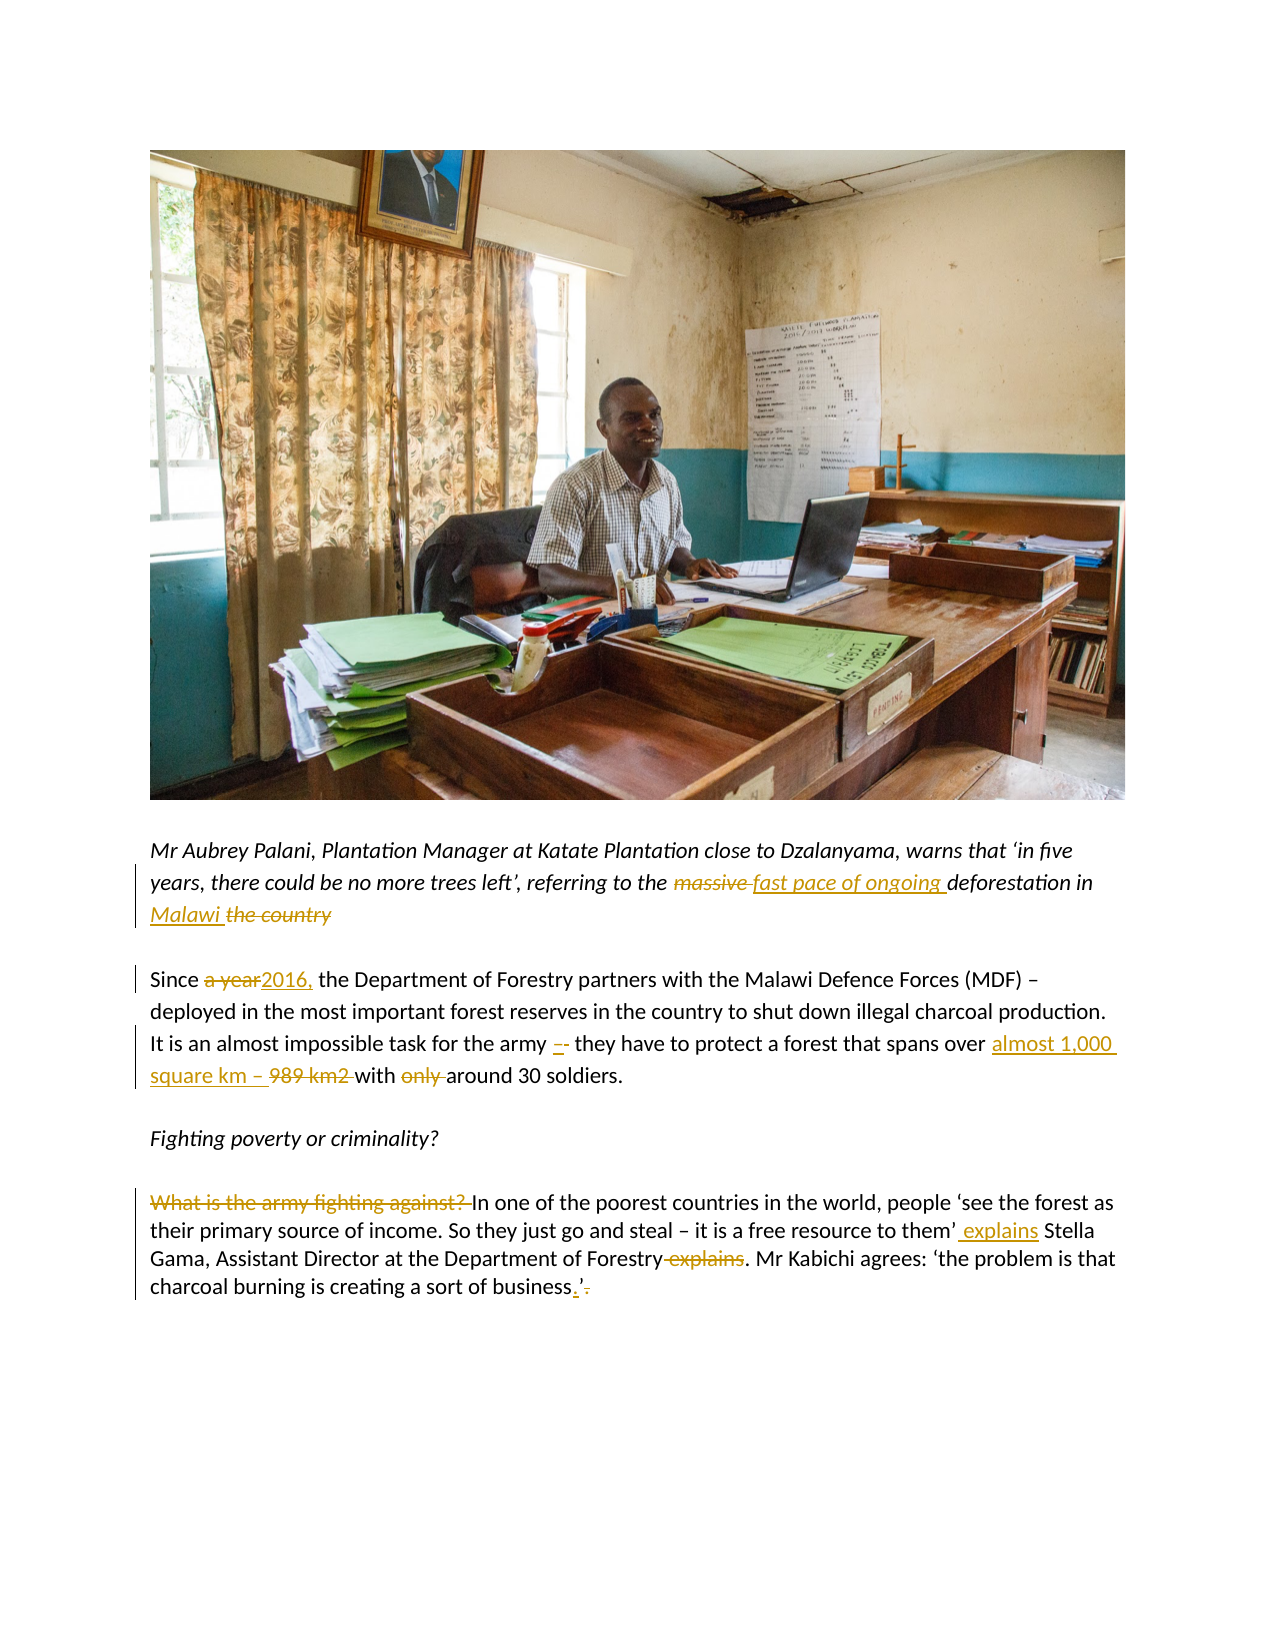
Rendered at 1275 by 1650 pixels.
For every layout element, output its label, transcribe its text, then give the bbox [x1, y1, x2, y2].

text In one of the poorest countries in the world, people ‘see the forest as their primary source of income. So they just go and steal – it is a free resource to them’ explains Stella Gama, Assistant Director at the Department of Forestry. Mr Kabichi agrees: ‘the problem is that charcoal burning is creating a sort of business.’ [150, 1188, 1125, 1300]
text Fighting poverty or criminality? [150, 1124, 1125, 1152]
text Since 2016, the Department of Forestry partners with the Malawi Defence Forces (MDF) – deployed in the most important forest reserves in the country to shut down illegal charcoal production. It is an almost impossible task for the army – they have to protect a forest that spans over almost 1,000 square km – with around 30 soldiers. [150, 965, 1125, 1089]
text Mr Aubrey Palani, Plantation Manager at Katate Plantation close to Dzalanyama, warns that ‘in five years, there could be no more trees left’, referring to the fast pace of ongoing deforestation in Malawi [150, 836, 1125, 928]
picture [150, 150, 1125, 800]
